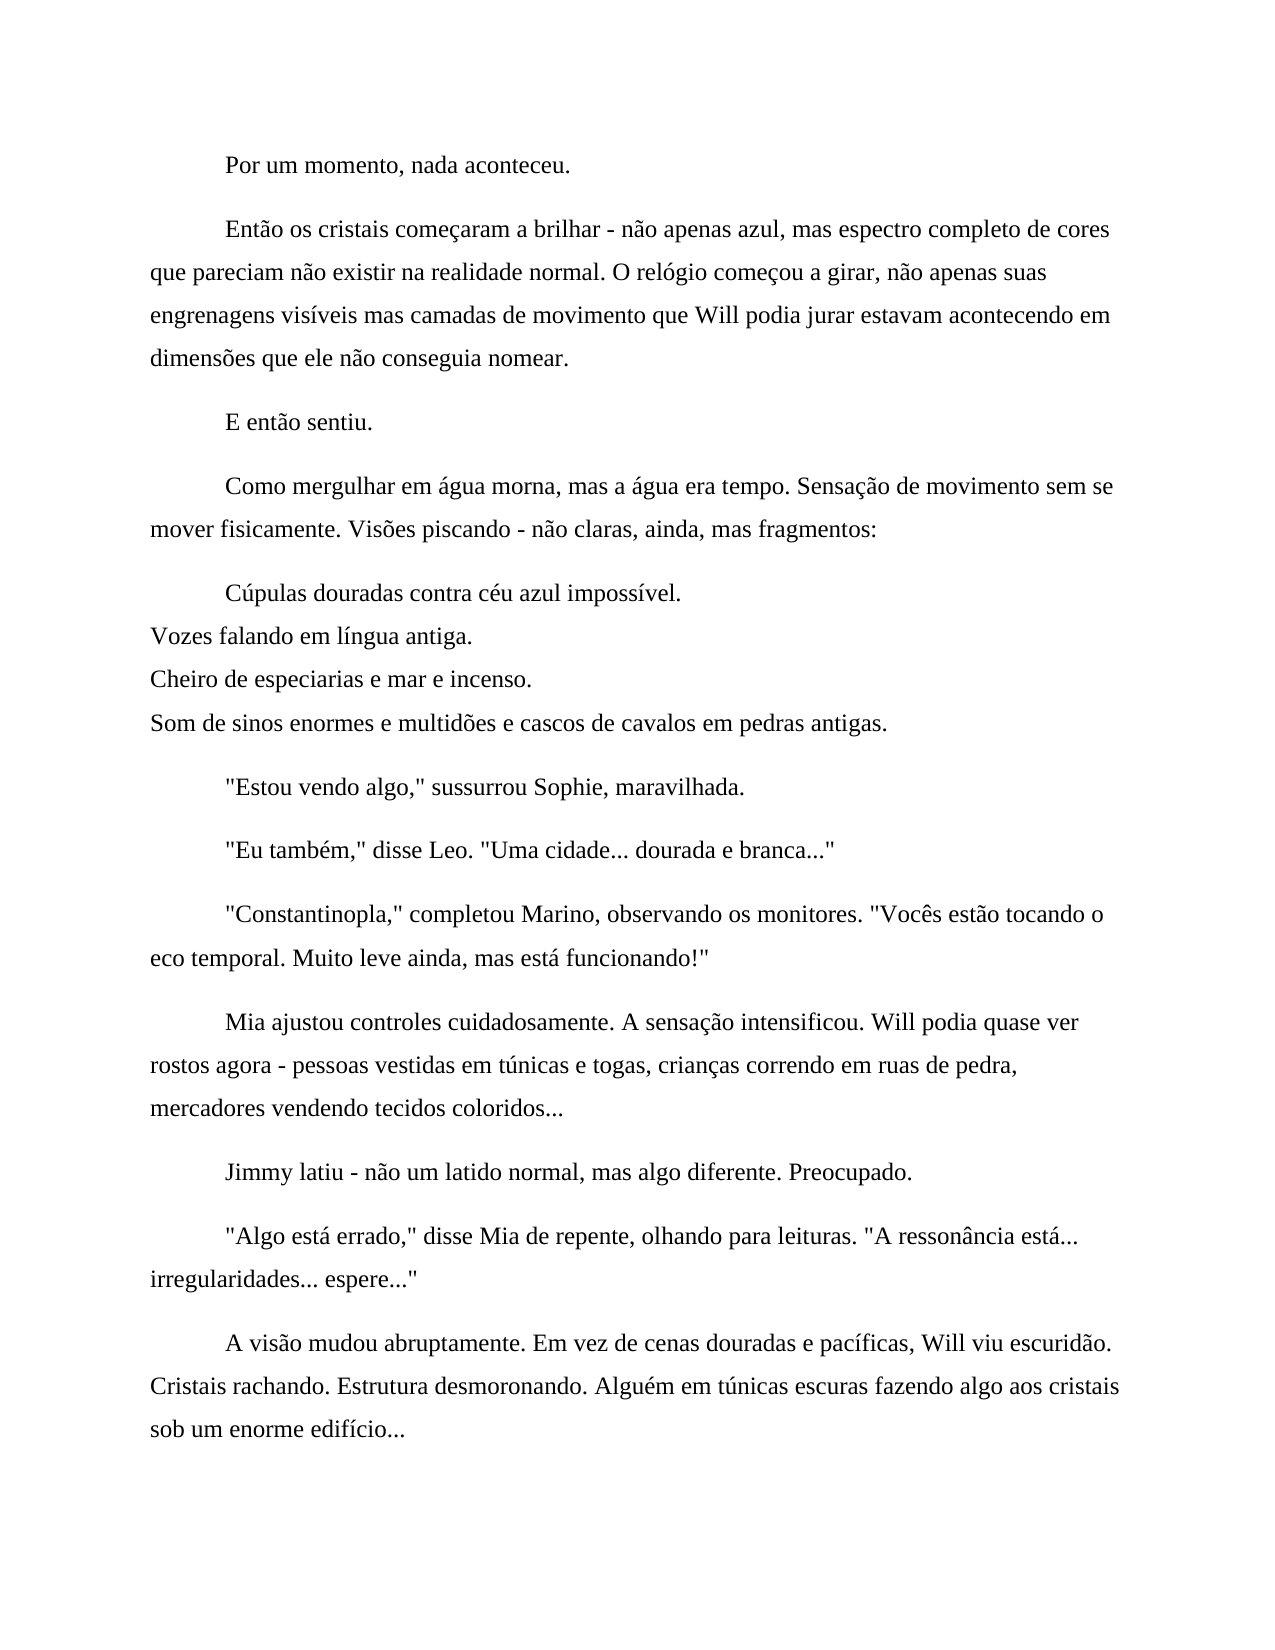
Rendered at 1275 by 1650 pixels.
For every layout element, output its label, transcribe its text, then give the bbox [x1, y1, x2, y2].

text E então sentiu. [150, 407, 1125, 436]
text Então os cristais começaram a brilhar - não apenas azul, mas espectro completo de cores que pareciam não existir na realidade normal. O relógio começou a girar, não apenas suas engrenagens visíveis mas camadas de movimento que Will podia jurar estavam acontecendo em dimensões que ele não conseguia nomear. [150, 214, 1125, 372]
text "Constantinopla," completou Marino, observando os monitores. "Vocês estão tocando o eco temporal. Muito leve ainda, mas está funcionando!" [150, 899, 1125, 971]
text A visão mudou abruptamente. Em vez de cenas douradas e pacíficas, Will viu escuridão. Cristais rachando. Estrutura desmoronando. Alguém em túnicas escuras fazendo algo aos cristais sob um enorme edifício... [150, 1328, 1125, 1443]
text "Estou vendo algo," sussurrou Sophie, maravilhada. [150, 772, 1125, 800]
text Jimmy latiu - não um latido normal, mas algo diferente. Preocupado. [150, 1157, 1125, 1186]
text "Eu também," disse Leo. "Uma cidade... dourada e branca..." [150, 836, 1125, 864]
text Como mergulhar em água morna, mas a água era tempo. Sensação de movimento sem se mover fisicamente. Visões piscando - não claras, ainda, mas fragmentos: [150, 471, 1125, 543]
text Cúpulas douradas contra céu azul impossível. Vozes falando em língua antiga. Cheiro de especiarias e mar e incenso. Som de sinos enormes e multidões e cascos de cavalos em pedras antigas. [150, 578, 1125, 736]
text Mia ajustou controles cuidadosamente. A sensação intensificou. Will podia quase ver rostos agora - pessoas vestidas em túnicas e togas, crianças correndo em ruas de pedra, mercadores vendendo tecidos coloridos... [150, 1007, 1125, 1122]
text "Algo está errado," disse Mia de repente, olhando para leituras. "A ressonância está... irregularidades... espere..." [150, 1221, 1125, 1293]
text Por um momento, nada aconteceu. [150, 150, 1125, 179]
